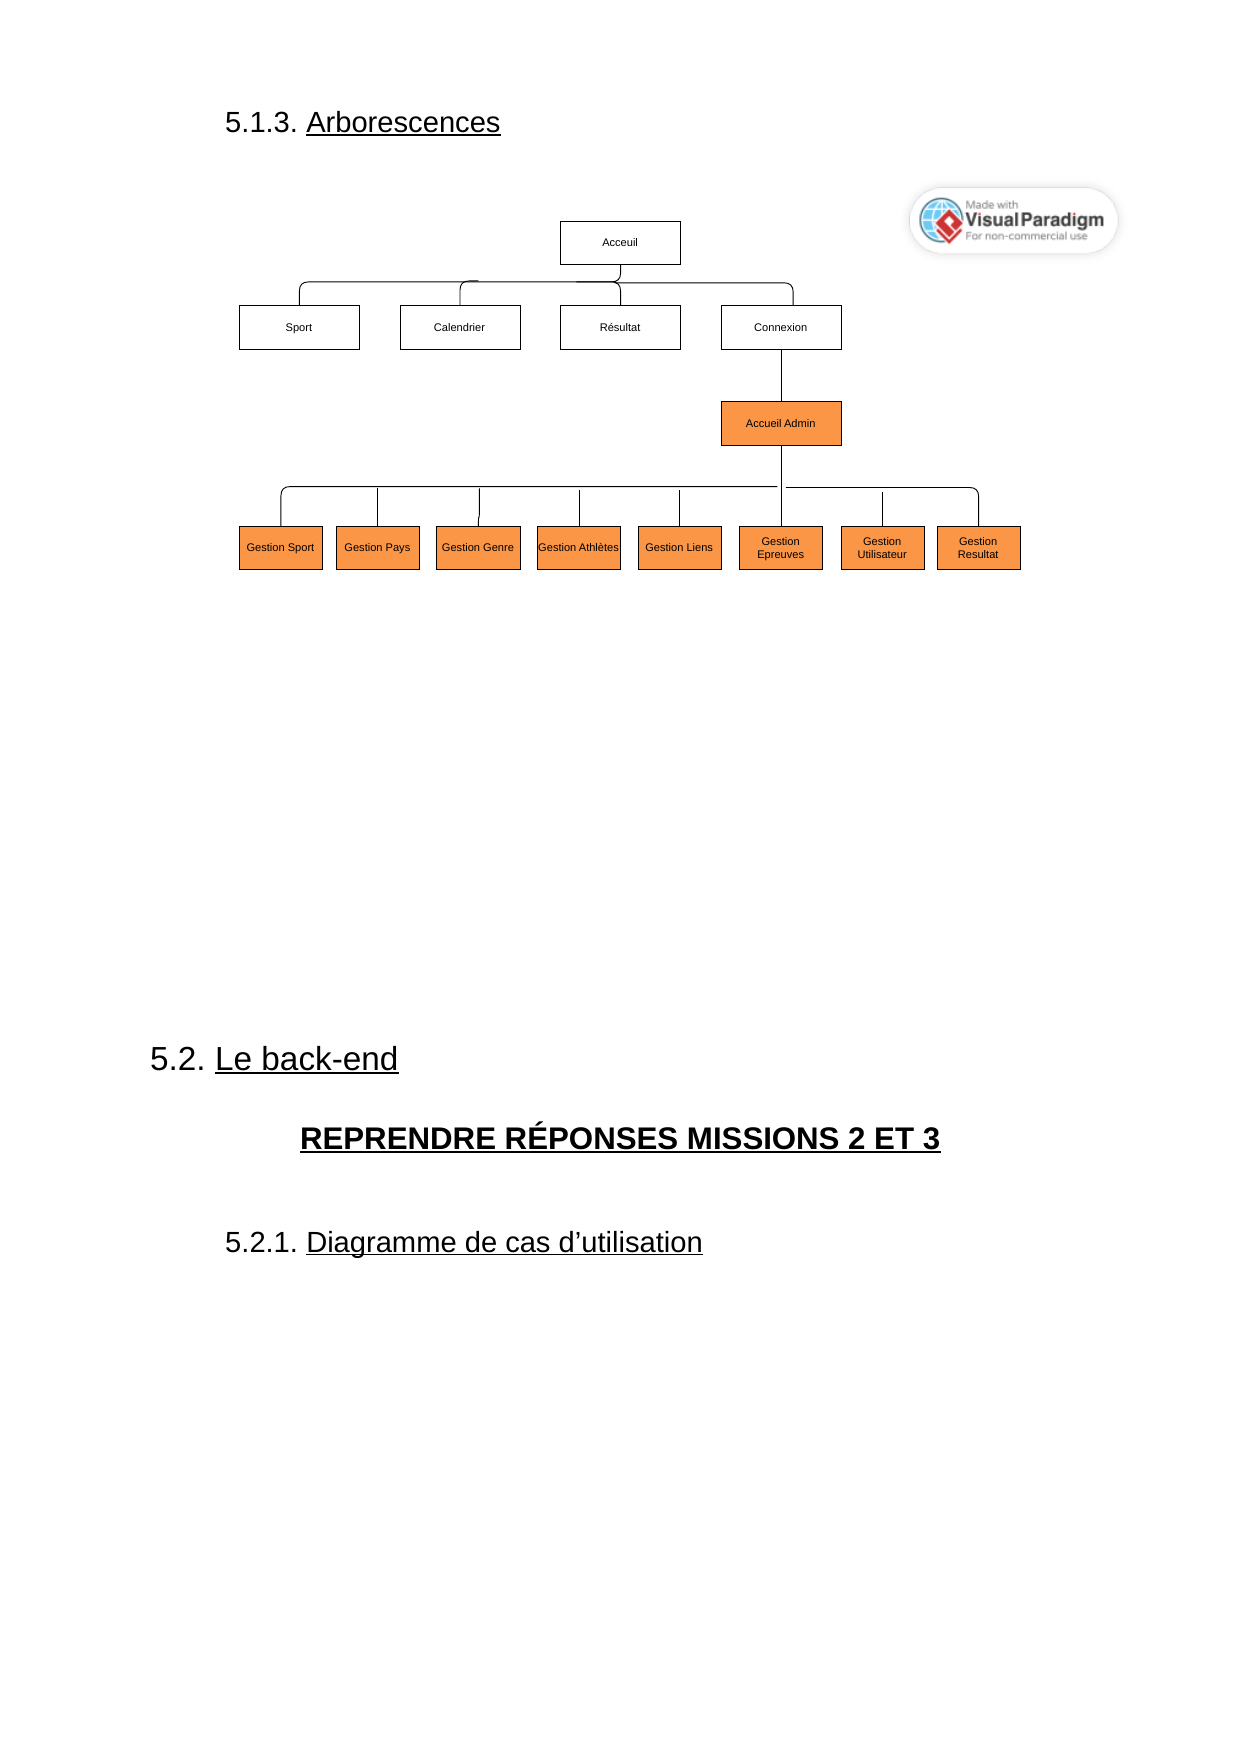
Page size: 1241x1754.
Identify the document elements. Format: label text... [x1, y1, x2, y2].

subtitle 5.2.1. Diagramme de cas d’utilisation [150, 1224, 1165, 1258]
text REPRENDRE RÉPONSES MISSIONS 2 ET 3 [75, 1120, 1165, 1156]
subtitle 5.1.3. Arborescences [150, 105, 1165, 139]
subtitle 5.2. Le back-end [150, 1039, 1165, 1077]
